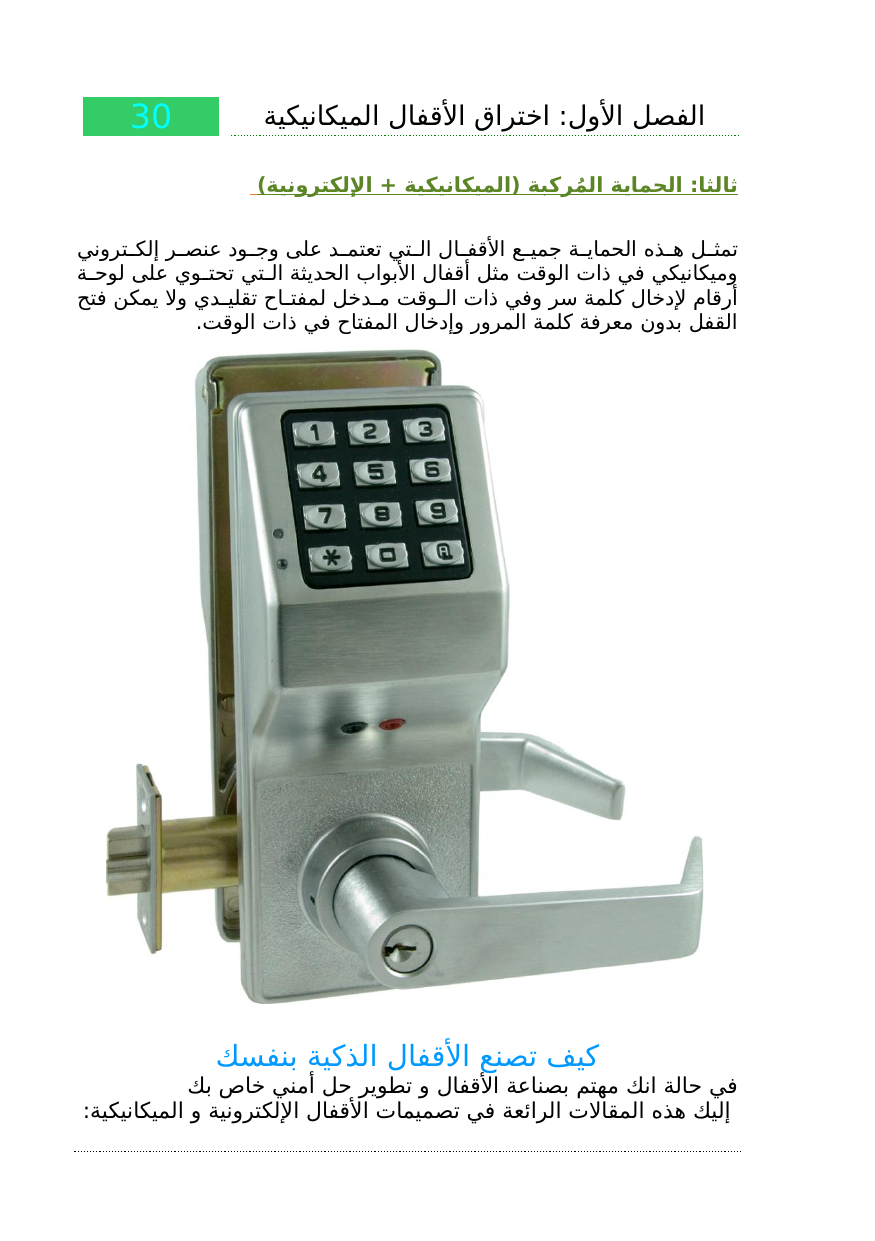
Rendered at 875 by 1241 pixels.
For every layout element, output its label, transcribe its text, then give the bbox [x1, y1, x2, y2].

text ثالثا: الحماية المُركبة (الميكانيكية + الإلكترونية) [77, 173, 738, 197]
subtitle كيف تصنع الأقفال الذكية بنفسك [77, 1039, 738, 1073]
picture [105, 349, 704, 1004]
text تمثل هذه الحماية جميع الأقفال التي تعتمد على وجود عنصر إلكتروني وميكانيكي في ذات الوقت مثل أقفال الأبواب الحديثة التي تحتوي على لوحة أرقام لإدخال كلمة سر وفي ذات الوقت مدخل لمفتاح تقليدي ولا يمكن فتح القفل بدون معرفة كلمة المرور وإدخال المفتاح في ذات الوقت. [77, 237, 738, 334]
text في حالة انك مهتم بصناعة الأقفال و تطوير حل أمني خاص بك [77, 1073, 738, 1098]
text إليك هذه المقالات الرائعة في تصميمات الأقفال الإلكترونية و الميكانيكية: [77, 1098, 738, 1124]
